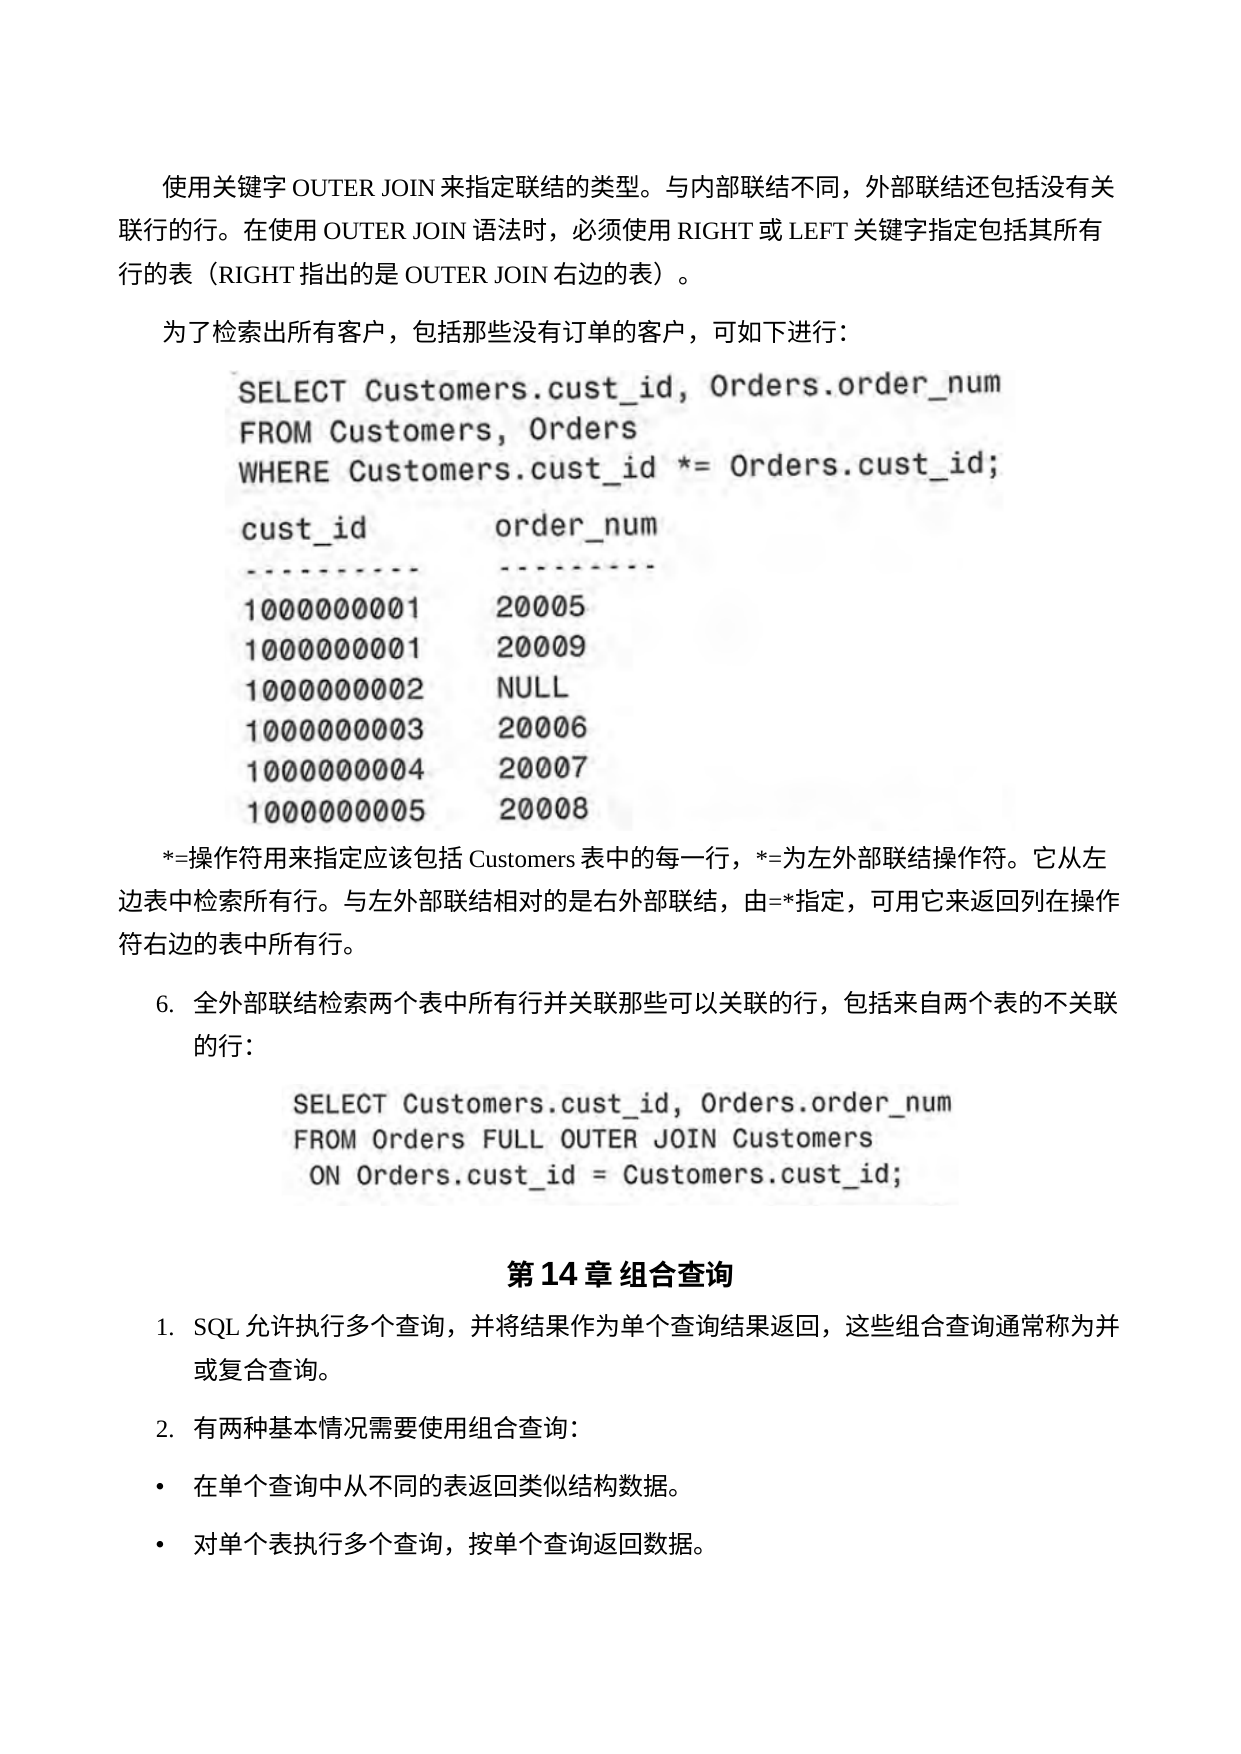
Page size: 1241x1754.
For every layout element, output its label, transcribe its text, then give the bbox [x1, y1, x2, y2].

list 全外部联结检索两个表中所有行并关联那些可以关联的行，包括来自两个表的不关联的行： [156, 983, 1122, 1063]
text 使用关键字OUTER JOIN来指定联结的类型。与内部联结不同，外部联结还包括没有关联行的行。在使用OUTER JOIN语法时，必须使用RIGHT或LEFT关键字指定包括其所有行的表（RIGHT指出的是OUTER JOIN右边的表）。 [118, 167, 1122, 290]
list 对单个表执行多个查询，按单个查询返回数据。 [156, 1524, 1122, 1560]
list 有两种基本情况需要使用组合查询： [156, 1408, 1122, 1444]
picture [224, 370, 1016, 831]
picture [281, 1084, 959, 1206]
list 在单个查询中从不同的表返回类似结构数据。 [156, 1466, 1122, 1502]
text 为了检索出所有客户，包括那些没有订单的客户，可如下进行： [118, 312, 1122, 348]
list SQL允许执行多个查询，并将结果作为单个查询结果返回，这些组合查询通常称为并或复合查询。 [156, 1307, 1122, 1386]
text *=操作符用来指定应该包括Customers表中的每一行，*=为左外部联结操作符。它从左边表中检索所有行。与左外部联结相对的是右外部联结，由=*指定，可用它来返回列在操作符右边的表中所有行。 [118, 370, 1122, 961]
subtitle 第14章 组合查询 [118, 1252, 1122, 1294]
